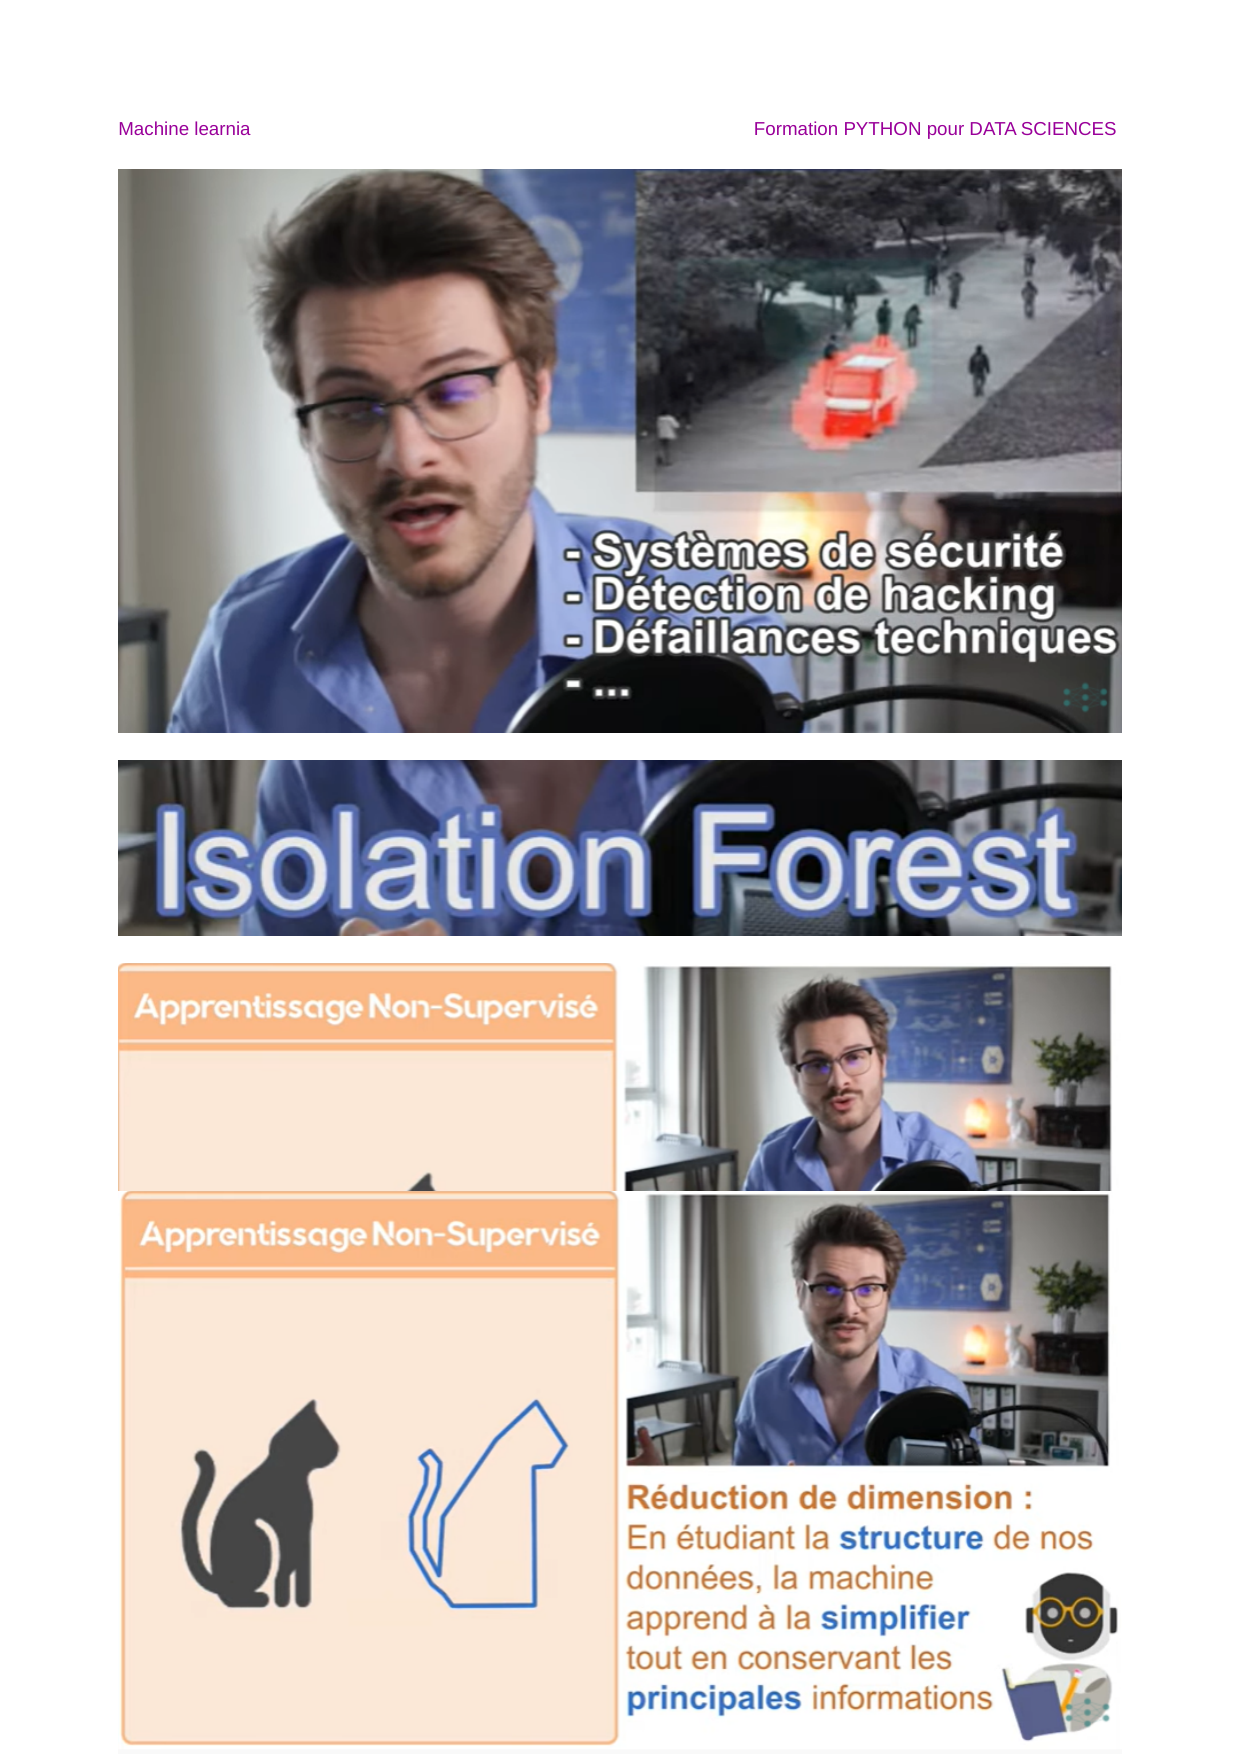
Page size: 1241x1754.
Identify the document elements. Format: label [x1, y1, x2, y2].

picture [118, 760, 1122, 936]
picture [118, 169, 1122, 733]
picture [118, 963, 1122, 1754]
